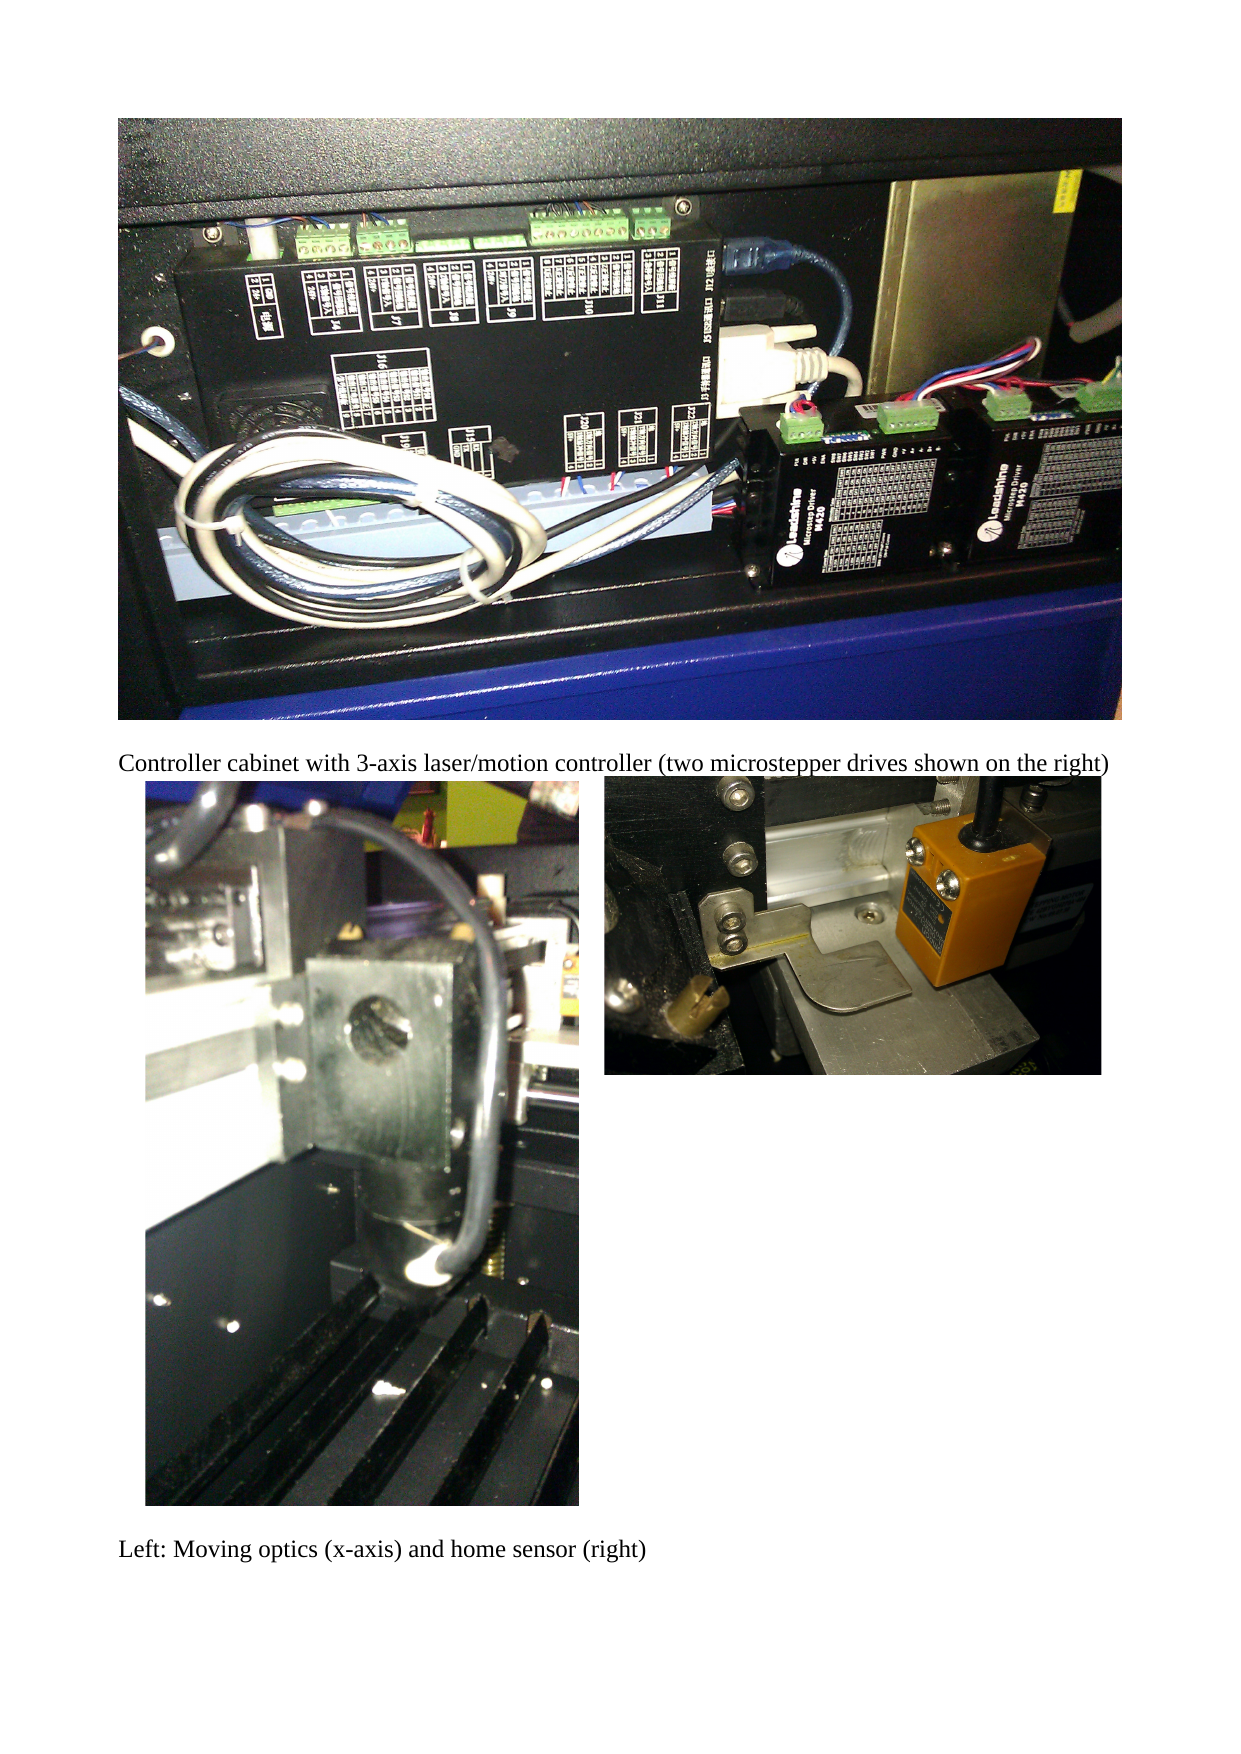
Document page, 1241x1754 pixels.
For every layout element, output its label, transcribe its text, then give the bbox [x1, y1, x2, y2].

picture [145, 781, 579, 1506]
picture [604, 776, 1102, 1075]
text Left: Moving optics (x-axis) and home sensor (right) [118, 1534, 1122, 1563]
text Controller cabinet with 3-axis laser/motion controller (two microstepper drives shown on the right) [118, 748, 1122, 777]
picture [118, 118, 1122, 720]
